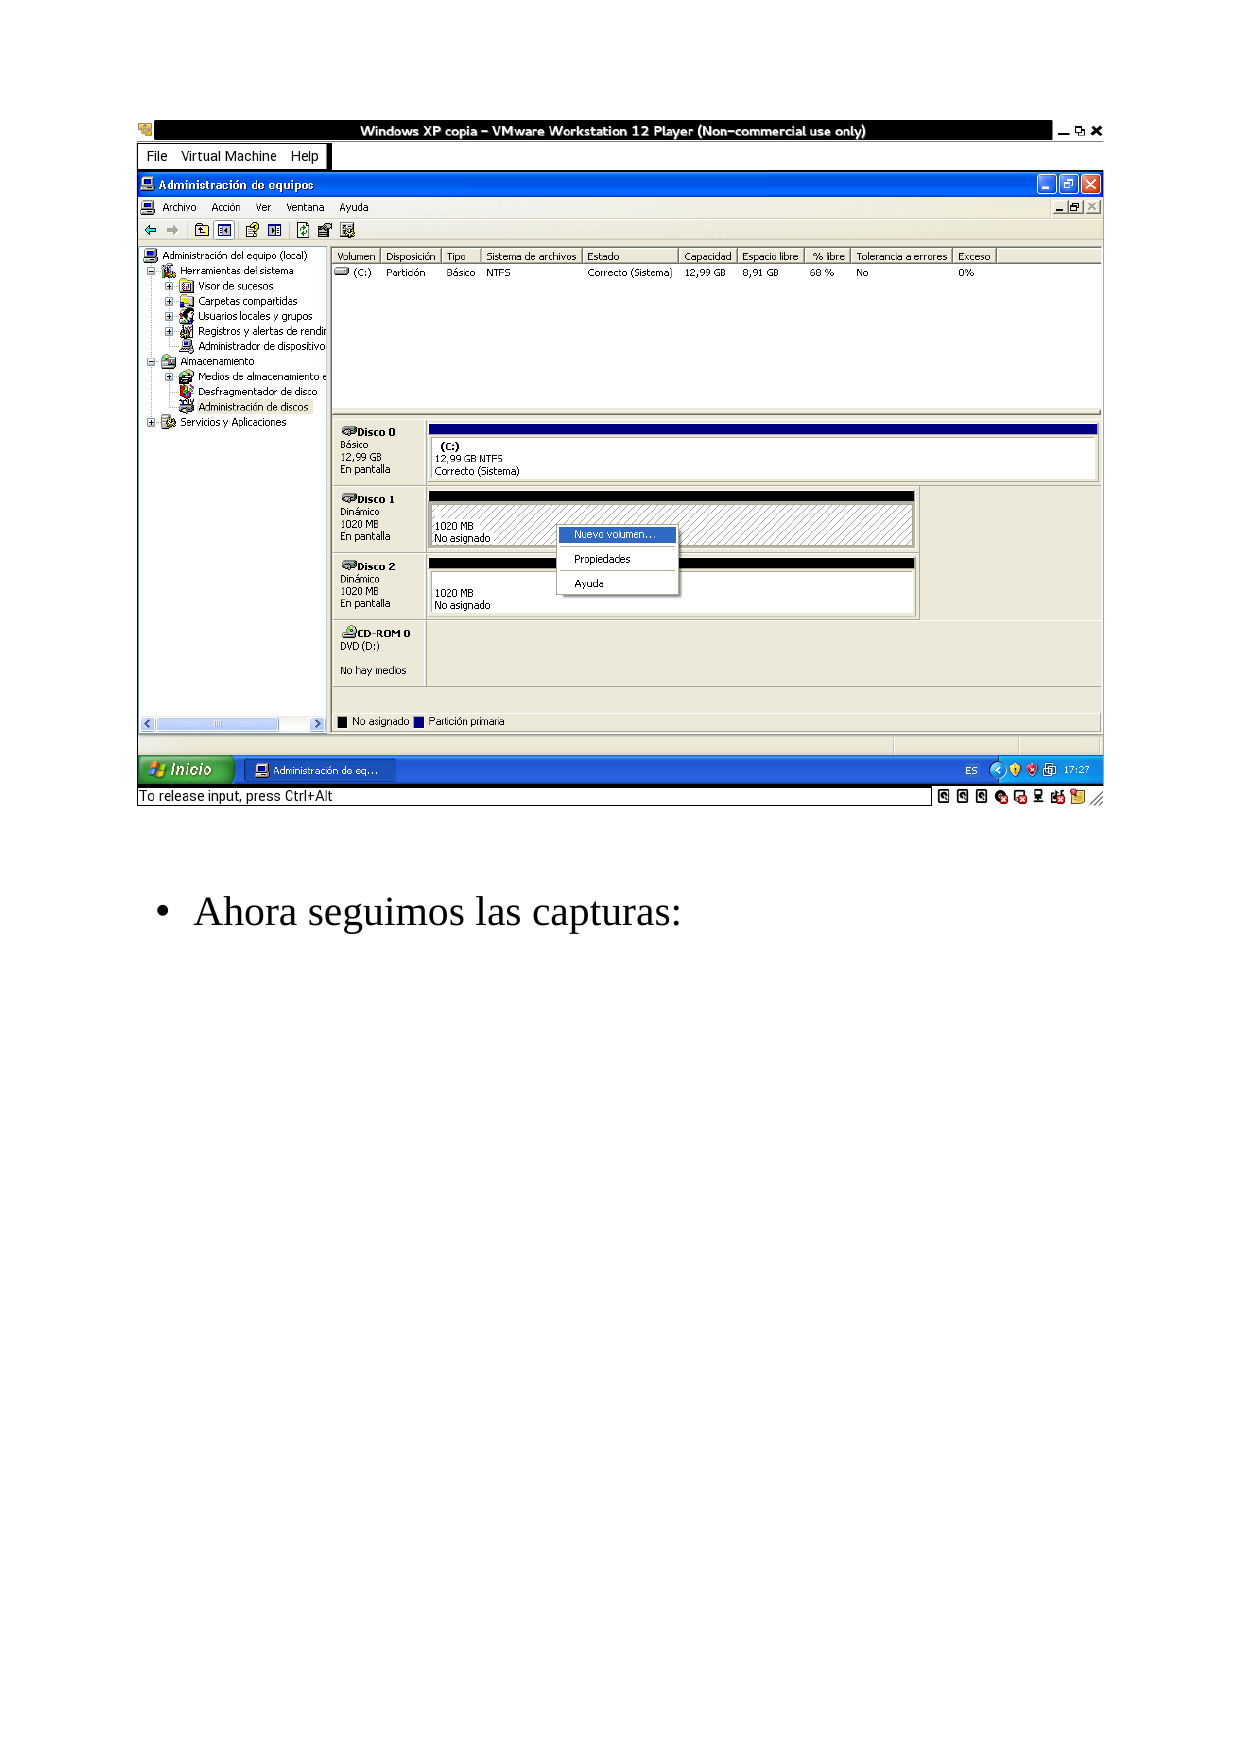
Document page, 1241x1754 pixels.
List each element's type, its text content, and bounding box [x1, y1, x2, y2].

list Ahora seguimos las capturas: [156, 887, 1122, 935]
picture [136, 118, 1104, 806]
